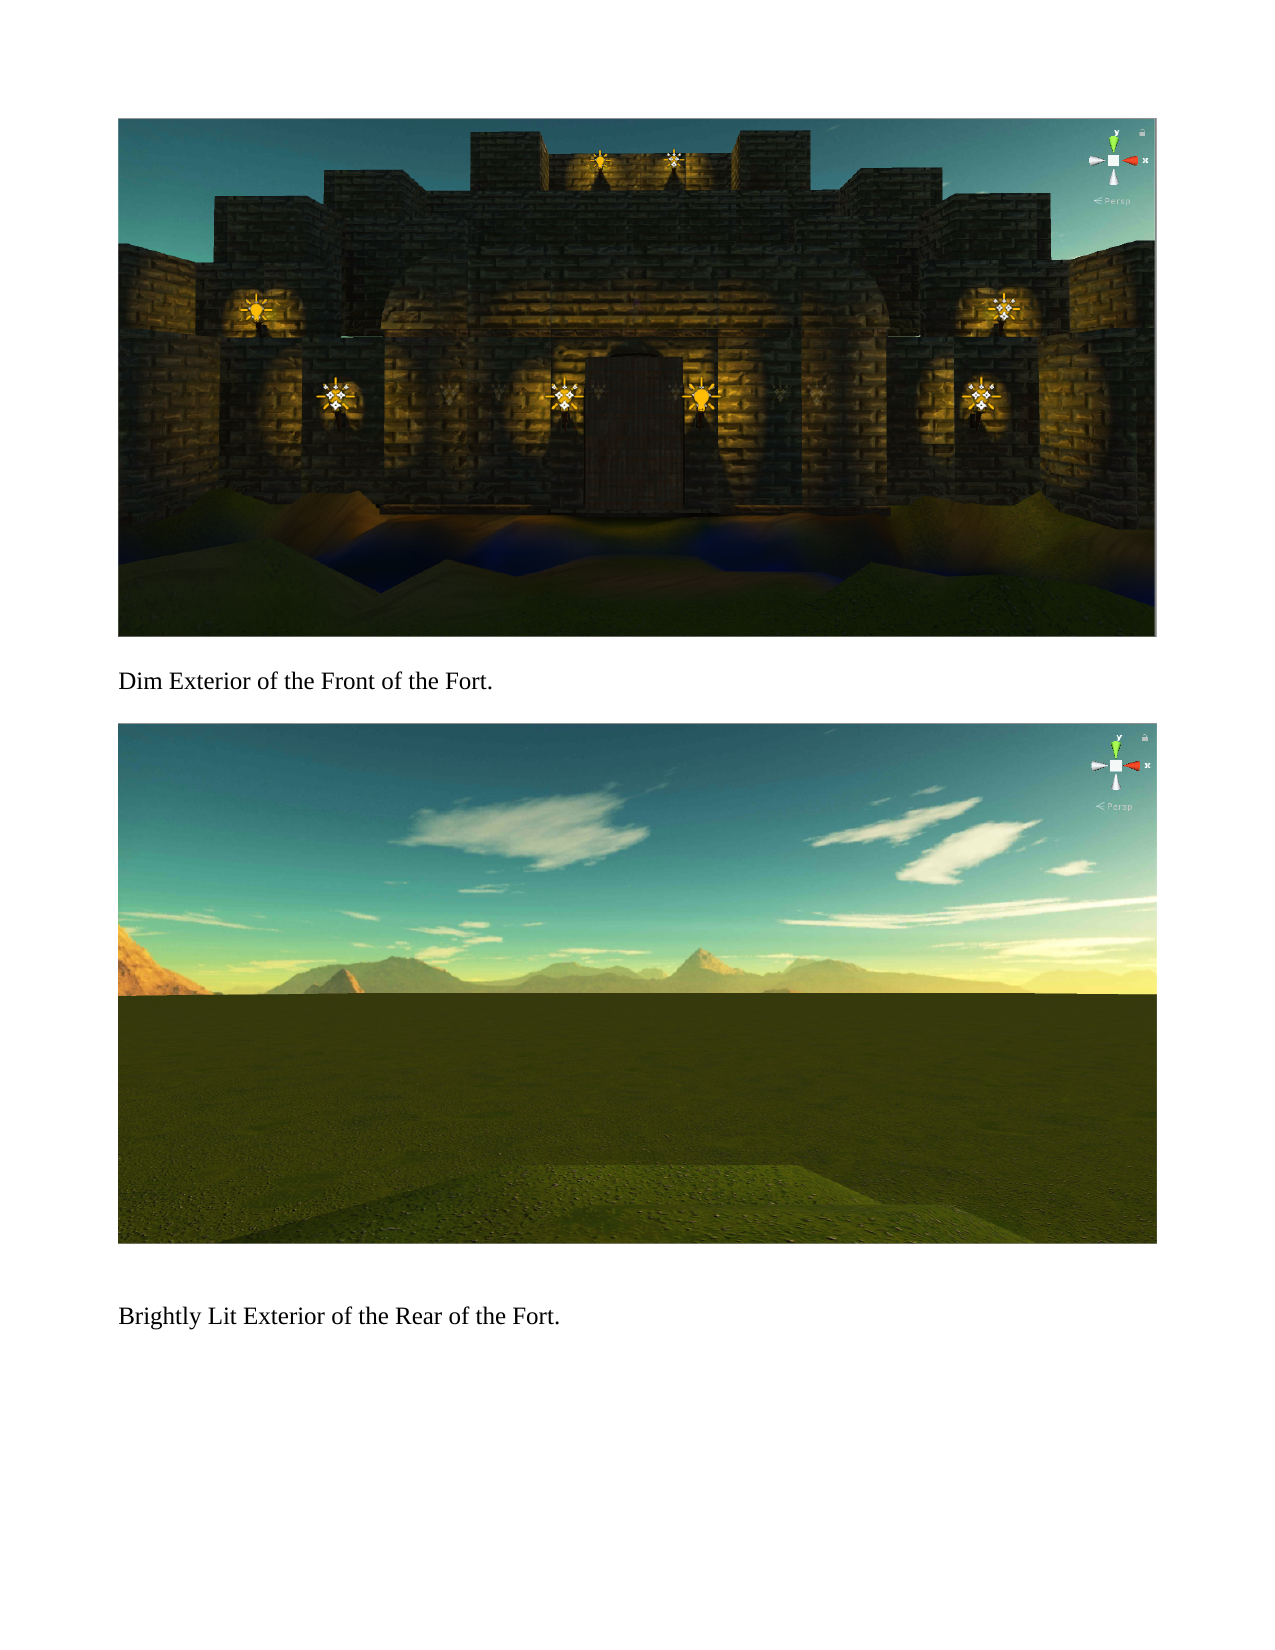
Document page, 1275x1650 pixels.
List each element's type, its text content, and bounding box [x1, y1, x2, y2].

picture [118, 723, 1157, 1244]
text Brightly Lit Exterior of the Rear of the Fort. [118, 1301, 1157, 1330]
picture [118, 118, 1157, 637]
text Dim Exterior of the Front of the Fort. [118, 666, 1157, 694]
